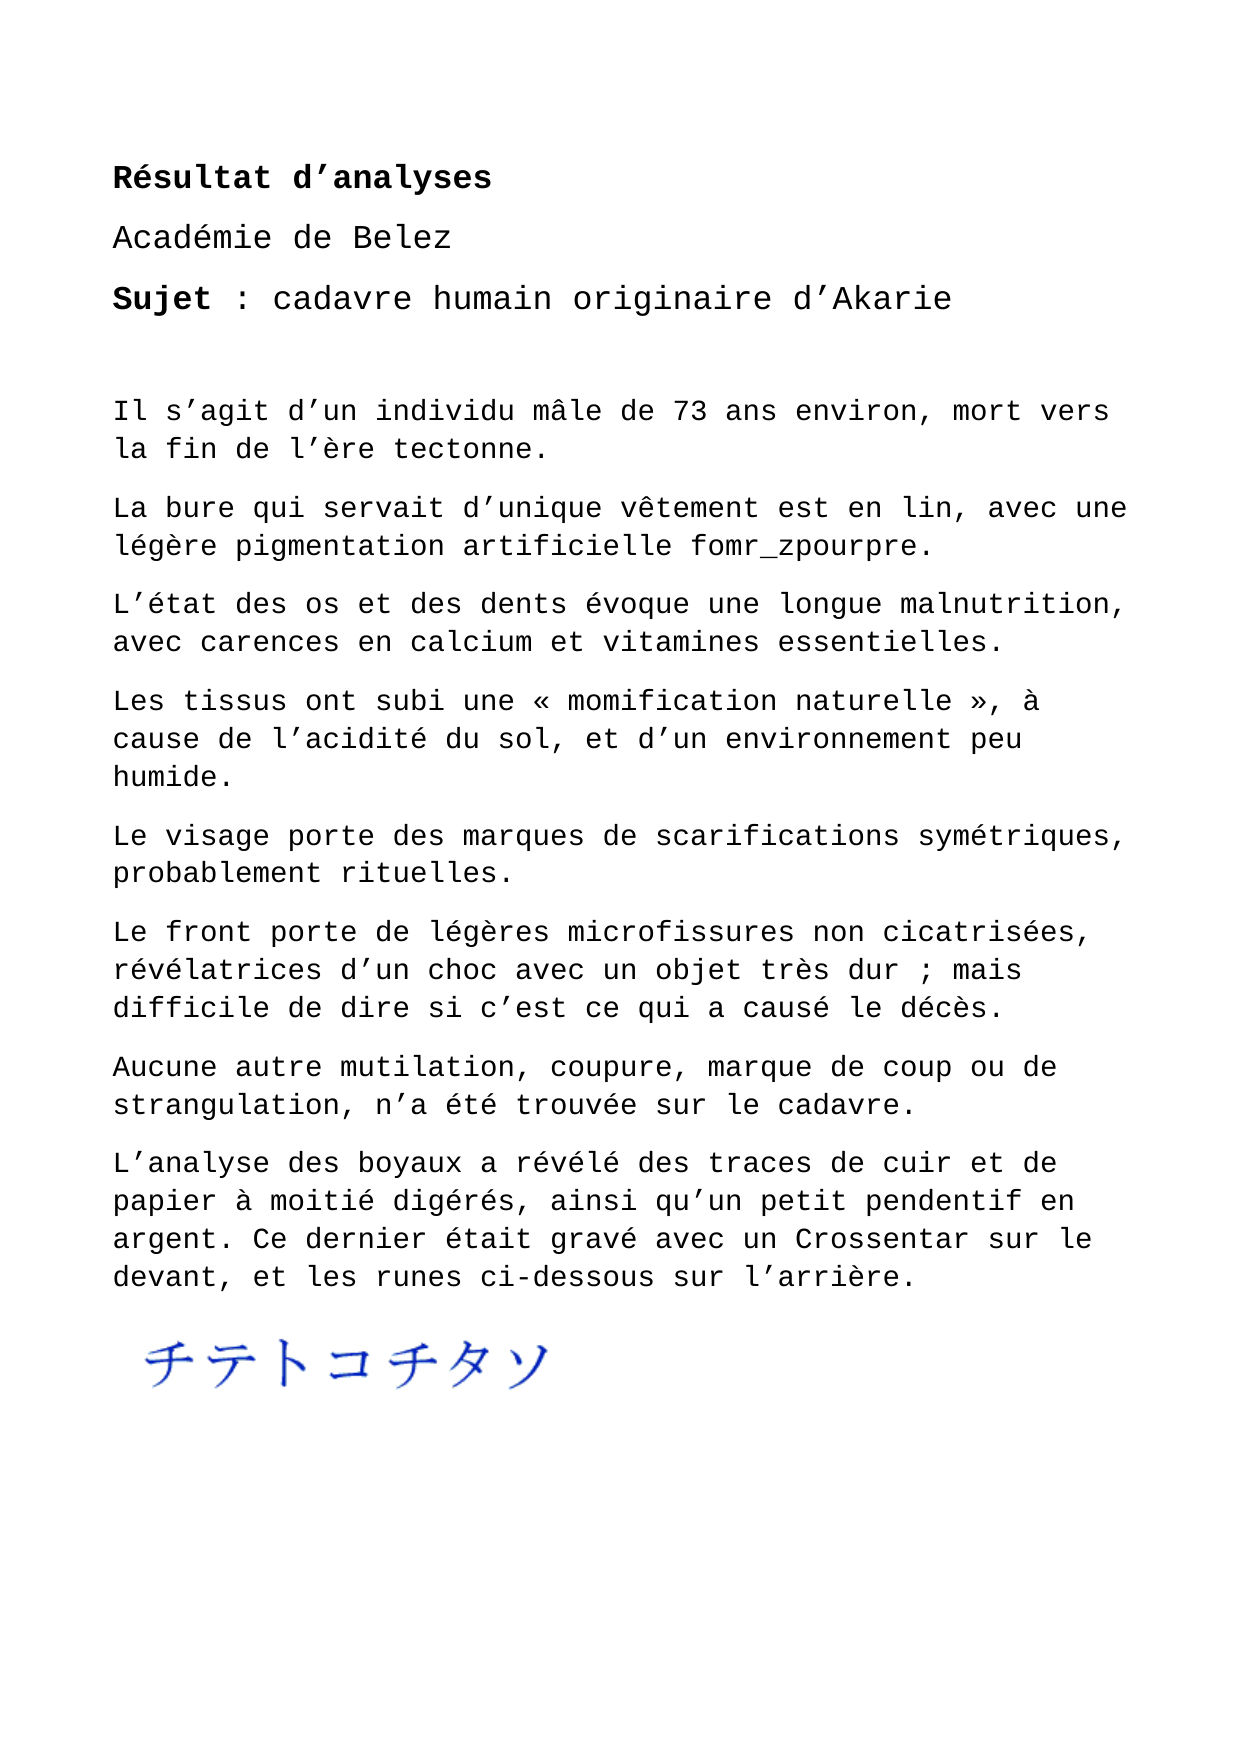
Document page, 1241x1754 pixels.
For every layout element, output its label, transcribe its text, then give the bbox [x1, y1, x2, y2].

text Sujet : cadavre humain originaire d’Akarie [112, 282, 1128, 319]
text Il s’agit d’un individu mâle de 73 ans environ, mort vers la fin de l’ère tectonne. [112, 396, 1128, 467]
text Les tissus ont subi une « momification naturelle », à cause de l’acidité du sol, et d’un environnement peu humide. [112, 686, 1128, 795]
text L’analyse des boyaux a révélé des traces de cuir et de papier à moitié digérés, ainsi qu’un petit pendentif en argent. Ce dernier était gravé avec un Crossentar sur le devant, et les runes ci-dessous sur l’arrière. [112, 1149, 1128, 1295]
picture [112, 1321, 584, 1419]
text L’état des os et des dents évoque une longue malnutrition, avec carences en calcium et vitamines essentielles. [112, 589, 1128, 660]
text Le visage porte des marques de scarifications symétriques, probablement rituelles. [112, 821, 1128, 892]
text Aucune autre mutilation, coupure, marque de coup ou de strangulation, n’a été trouvée sur le cadavre. [112, 1052, 1128, 1123]
text La bure qui servait d’unique vêtement est en lin, avec une légère pigmentation artificielle fomr_zpourpre. [112, 493, 1128, 564]
text Résultat d’analyses [112, 160, 1128, 198]
text Le front porte de légères microfissures non cicatrisées, révélatrices d’un choc avec un objet très dur ; mais difficile de dire si c’est ce qui a causé le décès. [112, 917, 1128, 1026]
text Académie de Belez [112, 221, 1128, 259]
